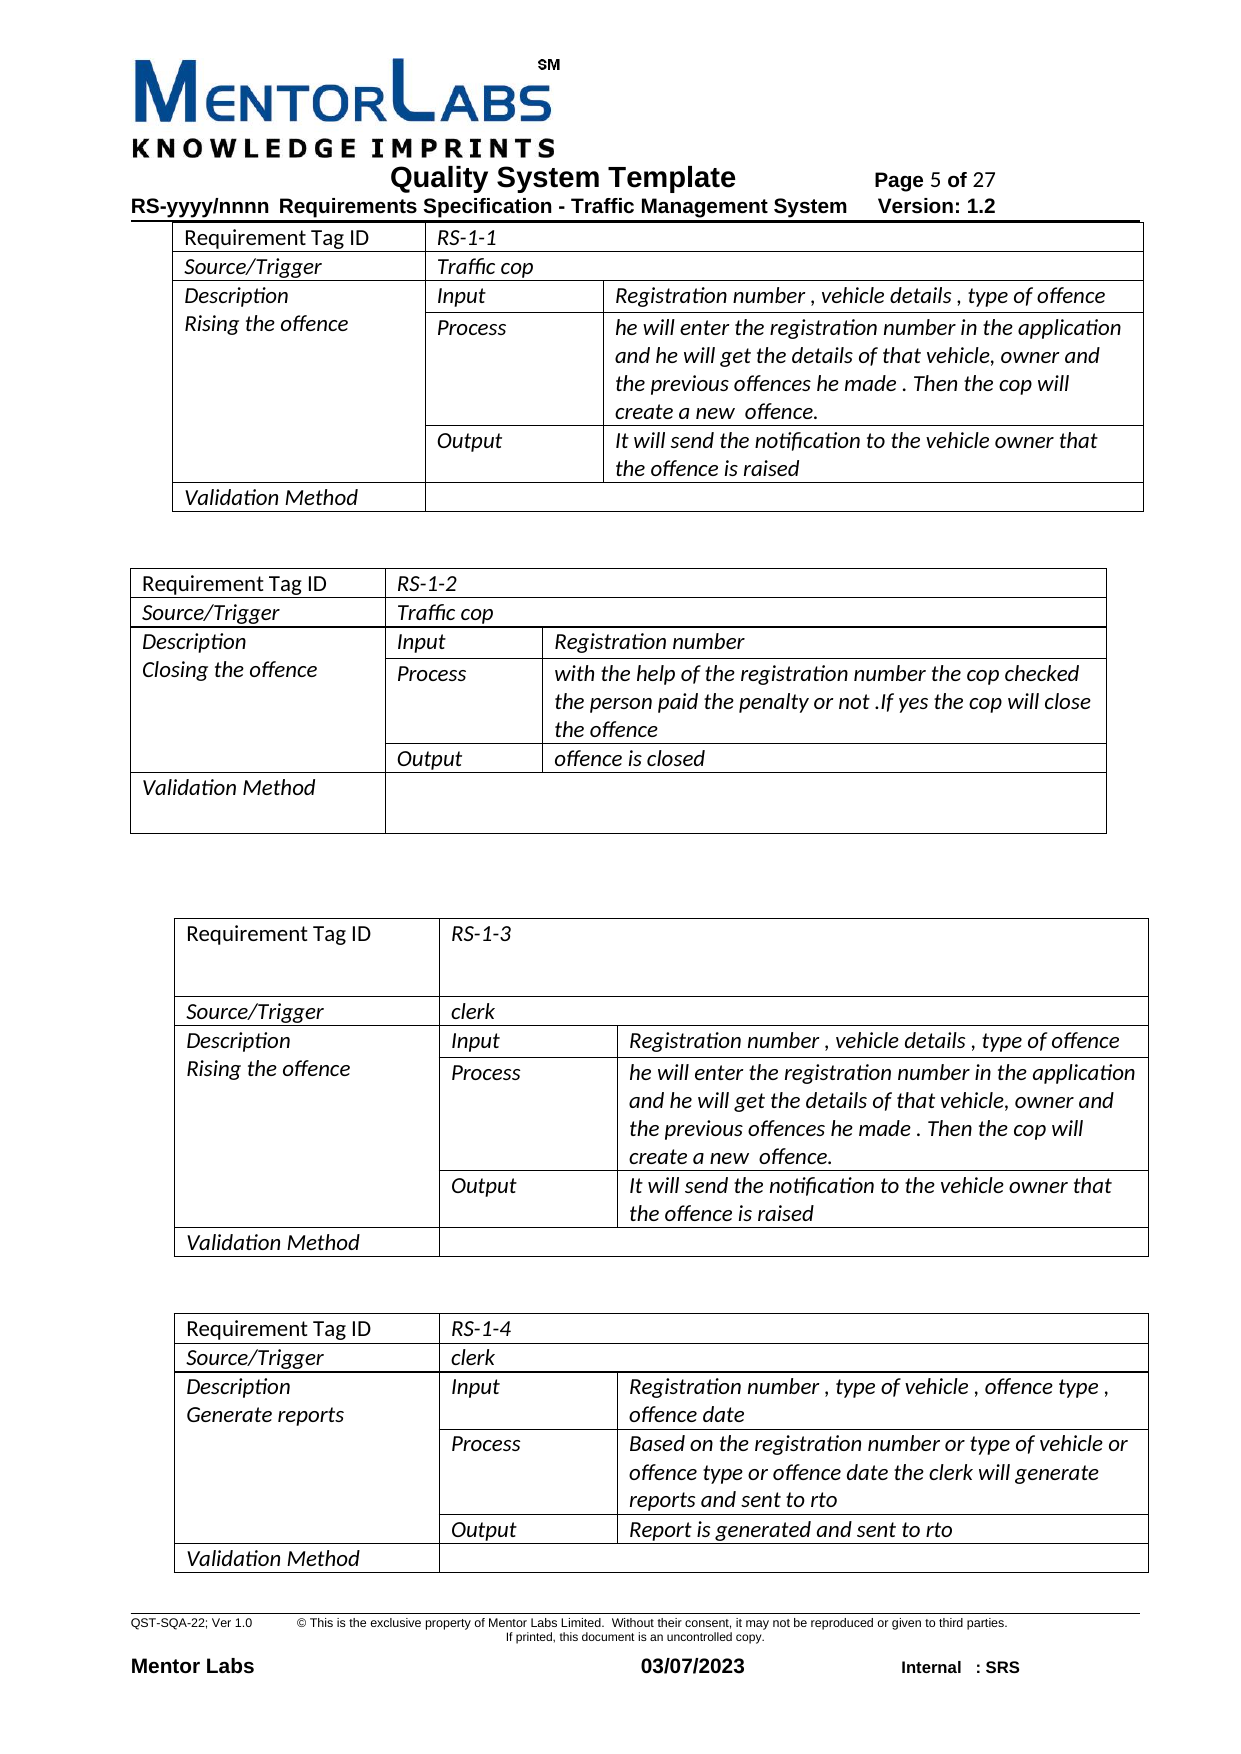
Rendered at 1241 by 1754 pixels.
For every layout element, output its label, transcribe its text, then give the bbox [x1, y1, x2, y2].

table_cell Output [440, 1171, 617, 1227]
table_header RS-1-3 [440, 919, 1148, 996]
table_cell Report is generated and sent to rto [618, 1515, 1148, 1543]
table_cell Source/Trigger [175, 1344, 439, 1371]
table_cell he will enter the registration number in the application and he will get the details of that vehicle, owner and the previous offences he made . Then the cop will create a new offence. [618, 1058, 1148, 1170]
table_cell Registration number , type of vehicle , offence type , offence date [618, 1373, 1148, 1428]
table_cell Registration number , vehicle details , type of offence [618, 1026, 1148, 1057]
table_cell offence is closed [543, 744, 1106, 772]
table_cell Based on the registration number or type of vehicle or offence type or offence date the clerk will generate reports and sent to rto [618, 1430, 1148, 1514]
table_cell [426, 483, 1143, 511]
table_header Requirement Tag ID [173, 223, 425, 251]
table_cell Output [440, 1515, 617, 1543]
table_cell Description Rising the offence [175, 1026, 439, 1227]
table_header Requirement Tag ID [131, 569, 385, 597]
table_cell Input [386, 628, 542, 658]
table_cell It will send the notification to the vehicle owner that the offence is raised [604, 426, 1143, 482]
table_cell Source/Trigger [173, 252, 425, 280]
table_cell Input [440, 1026, 617, 1057]
table_cell Source/Trigger [175, 997, 439, 1025]
table_cell Output [426, 426, 603, 482]
table_cell Validation Method [173, 483, 425, 511]
table_cell Validation Method [131, 773, 385, 833]
table_cell Input [426, 281, 603, 312]
table_cell Process [440, 1430, 617, 1514]
table_cell he will enter the registration number in the application and he will get the details of that vehicle, owner and the previous offences he made . Then the cop will create a new offence. [604, 313, 1143, 425]
table_cell Output [386, 744, 542, 772]
table_cell Traffic cop [426, 252, 1143, 280]
table_cell Source/Trigger [131, 598, 385, 626]
table_cell Traffic cop [386, 598, 1106, 626]
table_cell with the help of the registration number the cop checked the person paid the penalty or not .If yes the cop will close the offence [543, 659, 1106, 743]
table_cell clerk [440, 1344, 1148, 1371]
table_header Requirement Tag ID [175, 919, 439, 996]
table_cell Input [440, 1373, 617, 1428]
table_cell [386, 773, 1106, 833]
table_cell clerk [440, 997, 1148, 1025]
table_cell Process [386, 659, 542, 743]
table_cell Description Generate reports [175, 1373, 439, 1543]
table_cell [440, 1228, 1148, 1256]
table_cell Registration number , vehicle details , type of offence [604, 281, 1143, 312]
table_header RS-1-2 [386, 569, 1106, 597]
table_cell Description Rising the offence [173, 281, 425, 482]
table_cell Process [440, 1058, 617, 1170]
table_header RS-1-1 [426, 223, 1143, 251]
table_cell [440, 1544, 1148, 1572]
table_cell Validation Method [175, 1228, 439, 1256]
table_cell Description Closing the offence [131, 628, 385, 772]
table_cell Process [426, 313, 603, 425]
table_header RS-1-4 [440, 1314, 1148, 1342]
picture [130, 58, 563, 161]
table_cell It will send the notification to the vehicle owner that the offence is raised [618, 1171, 1148, 1227]
table_cell Registration number [543, 628, 1106, 658]
table_cell Validation Method [175, 1544, 439, 1572]
table_header Requirement Tag ID [175, 1314, 439, 1342]
